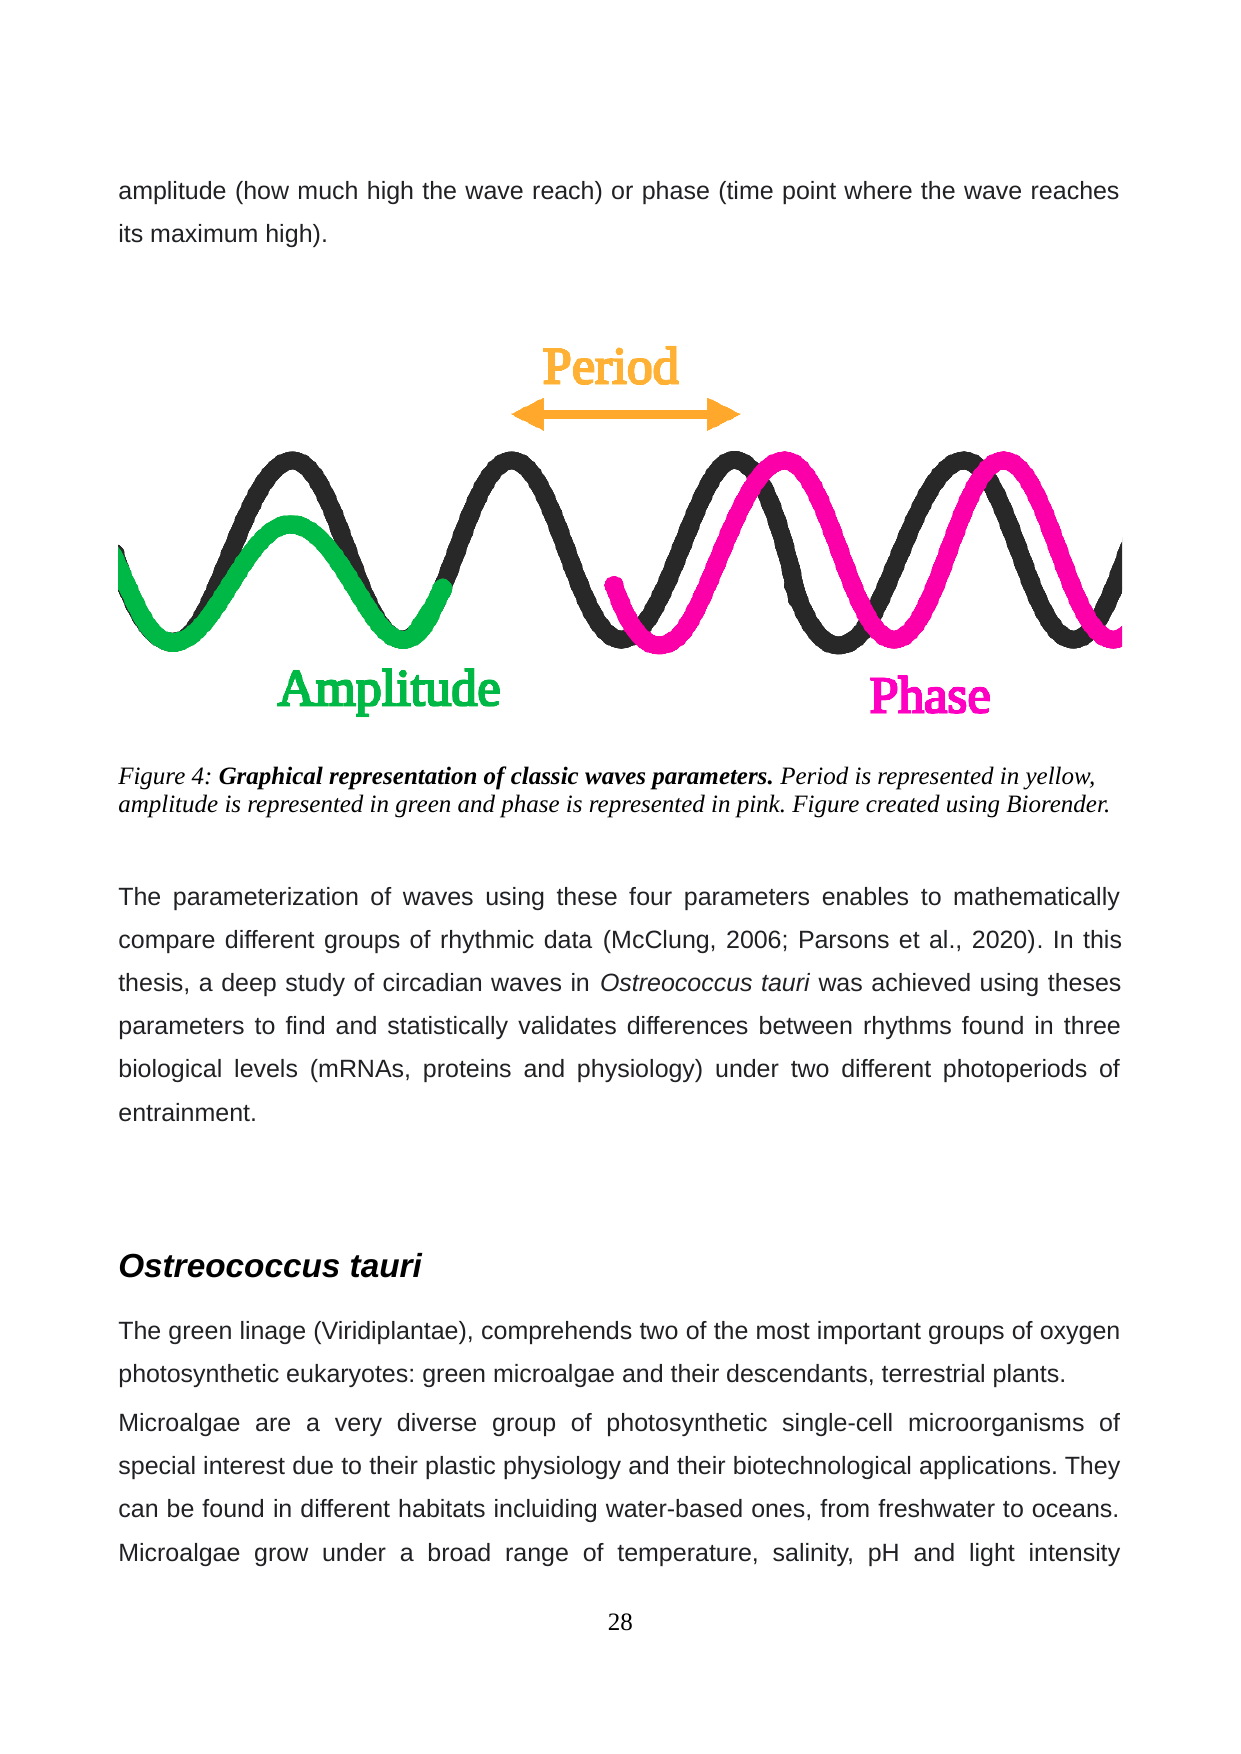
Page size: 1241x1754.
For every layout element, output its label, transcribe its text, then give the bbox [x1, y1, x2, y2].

text Figure 4: Graphical representation of classic waves parameters. Period is represented in yellow, amplitude is represented in green and phase is represented in pink. Figure created using Biorender. [118, 761, 1122, 818]
text Microalgae are a very diverse group of photosynthetic single-cell microorganisms of special interest due to their plastic physiology and their biotechnological applications. They can be found in different habitats incluiding water-based ones, from freshwater to oceans. Microalgae grow under a broad range of temperature, salinity, pH and light intensity [118, 1408, 1122, 1566]
text The green linage (Viridiplantae), comprehends two of the most important groups of oxygen photosynthetic eukaryotes: green microalgae and their descendants, terrestrial plants. [118, 1316, 1122, 1388]
picture [118, 315, 1123, 761]
text amplitude (how much high the wave reach) or phase (time point where the wave reaches its maximum high). [118, 176, 1122, 248]
text The parameterization of waves using these four parameters enables to mathematically compare different groups of rhythmic data (McClung, 2006; Parsons et al., 2020)⁠⁠. In this thesis, a deep study of circadian waves in Ostreococcus tauri was achieved using theses parameters to find and statistically validates differences between rhythms found in three biological levels (mRNAs, proteins and physiology) under two different photoperiods of entrainment. [118, 882, 1122, 1126]
subtitle Ostreococcus tauri [118, 1246, 1122, 1284]
